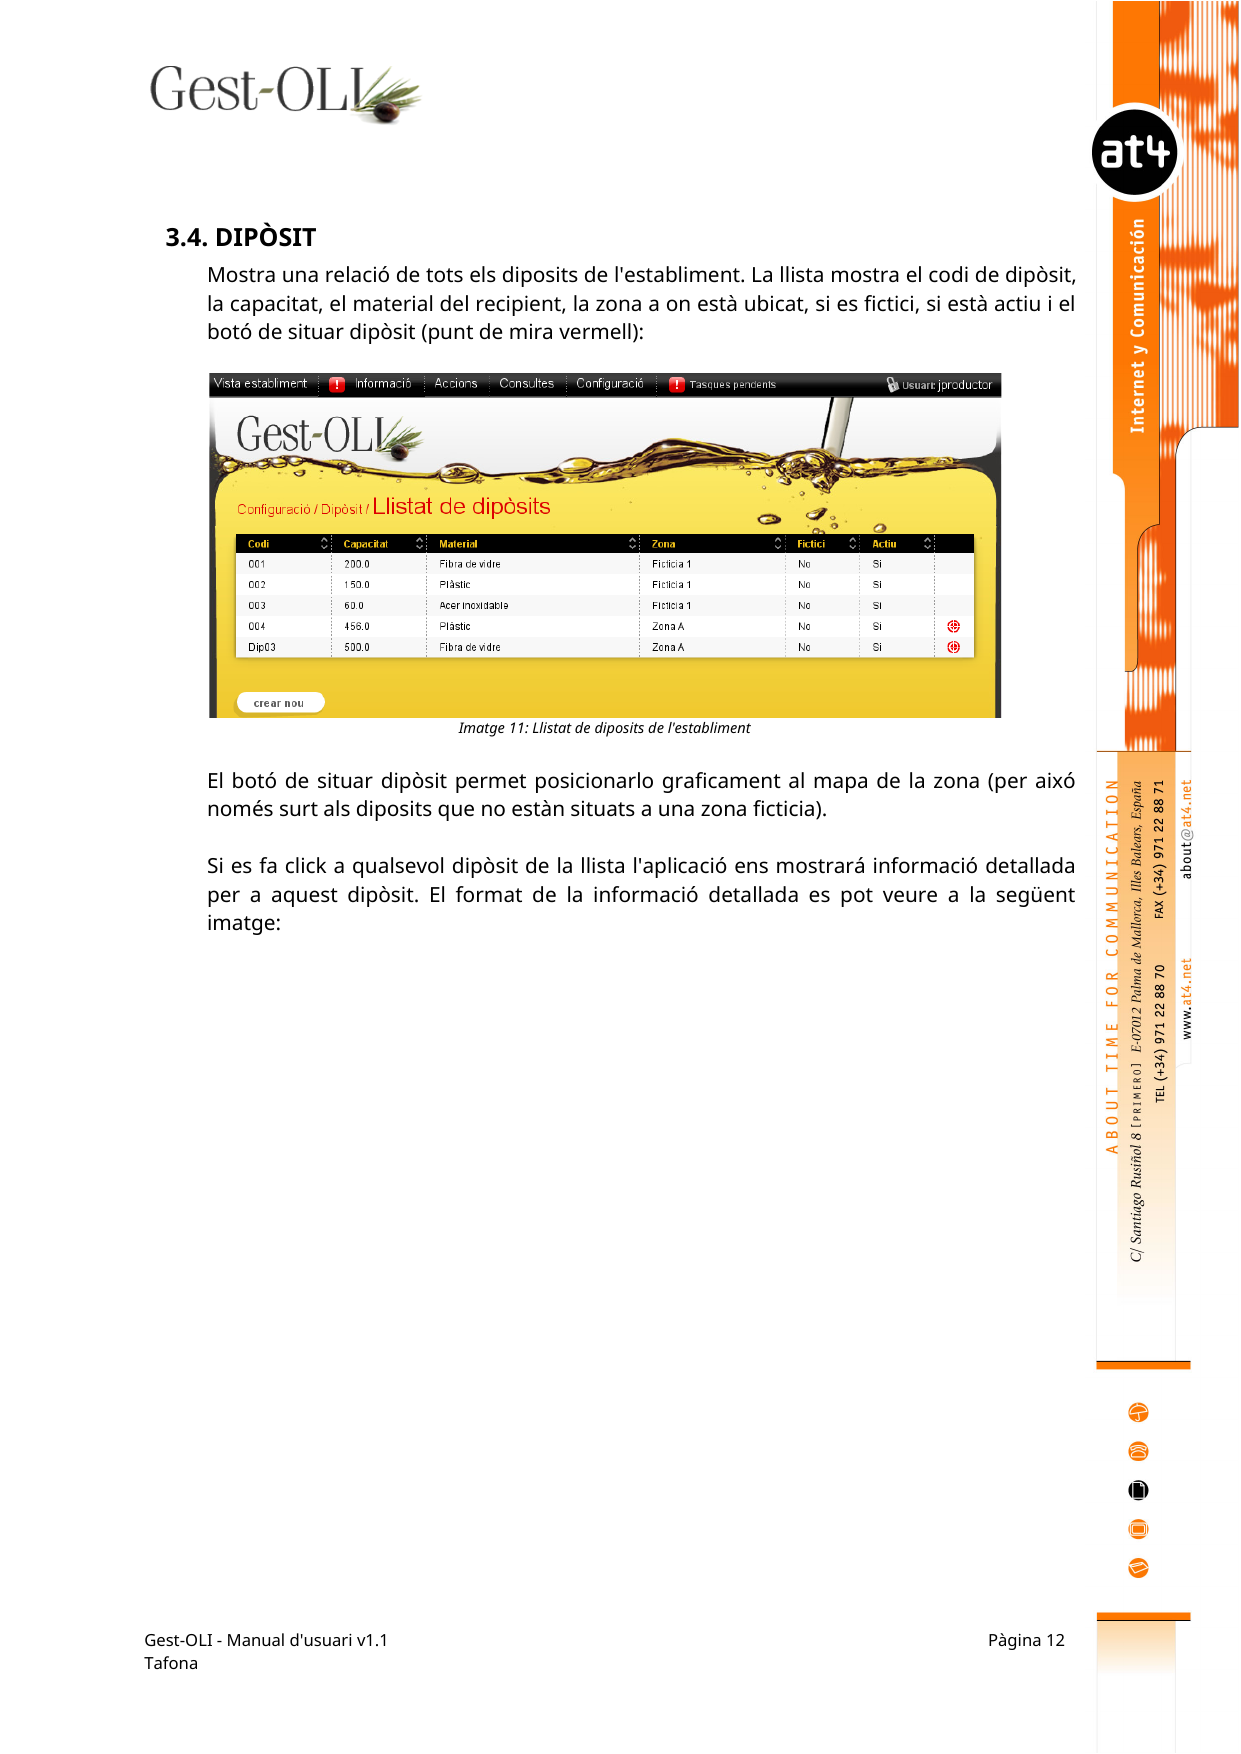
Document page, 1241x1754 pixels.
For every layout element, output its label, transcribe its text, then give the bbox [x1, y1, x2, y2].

subtitle 3.4. DIPÒSIT [133, 220, 1078, 254]
picture [209, 373, 1002, 718]
text Si es fa click a qualsevol dipòsit de la llista l'aplicació ens mostrará informació detallada per a aquest dipòsit. El format de la informació detallada es pot veure a la següent imatge: [207, 851, 1078, 937]
text Imatge 11: Llistat de diposits de l'establiment [209, 718, 1001, 737]
picture [149, 66, 423, 126]
text Mostra una relació de tots els diposits de l'establiment. La llista mostra el codi de dipòsit, la capacitat, el material del recipient, la zona a on està ubicat, si es fictici, si està actiu i el botó de situar dipòsit (punt de mira vermell): [207, 260, 1078, 346]
picture [1085, 1, 1239, 1753]
text El botó de situar dipòsit permet posicionarlo graficament al mapa de la zona (per aixó només surt als diposits que no estàn situats a una zona ficticia). [207, 766, 1078, 823]
